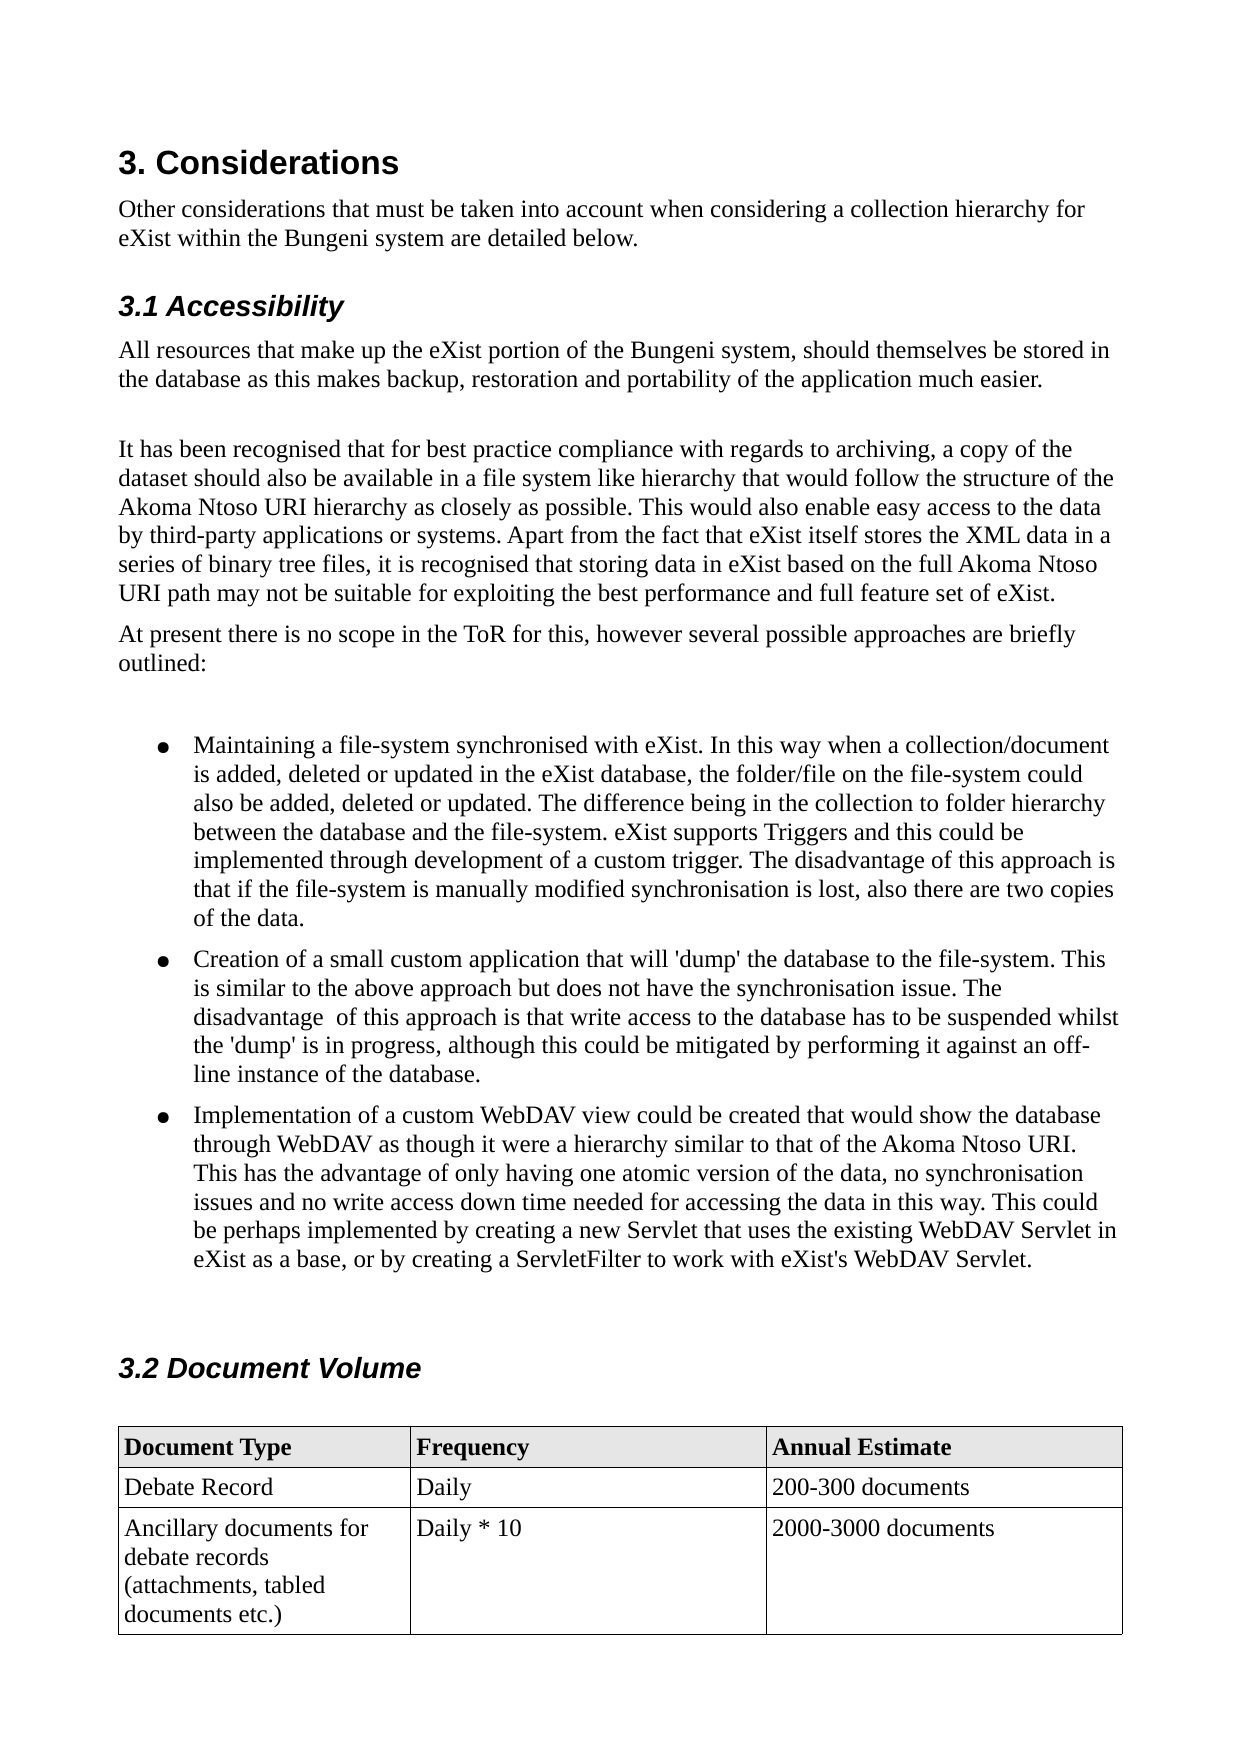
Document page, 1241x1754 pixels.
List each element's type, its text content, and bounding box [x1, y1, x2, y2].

table_cell 2000-3000 documents [767, 1508, 1122, 1633]
text Other considerations that must be taken into account when considering a collection hierarchy for eXist within the Bungeni system are detailed below. [118, 194, 1122, 252]
subtitle 3. Considerations [118, 143, 1122, 182]
table_cell Daily * 10 [411, 1508, 766, 1633]
text At present there is no scope in the ToR for this, however several possible approaches are briefly outlined: [118, 619, 1122, 677]
table_cell Daily [411, 1468, 766, 1507]
table_header Document Type [119, 1427, 410, 1467]
table_cell Ancillary documents for debate records (attachments, tabled documents etc.) [119, 1508, 410, 1633]
table_cell 200-300 documents [767, 1468, 1122, 1507]
subtitle 3.2 Document Volume [118, 1352, 1122, 1385]
list Creation of a small custom application that will 'dump' the database to the file-system. This is similar to the above approach but does not have the synchronisation issue. The disadvantage of this approach is that write access to the database has to be suspended whilst the 'dump' is in progress, although this could be mitigated by performing it against an off-line instance of the database. [156, 944, 1122, 1088]
table_header Annual Estimate [767, 1427, 1122, 1467]
list Maintaining a file-system synchronised with eXist. In this way when a collection/document is added, deleted or updated in the eXist database, the folder/file on the file-system could also be added, deleted or updated. The difference being in the collection to folder hierarchy between the database and the file-system. eXist supports Triggers and this could be implemented through development of a custom trigger. The disadvantage of this approach is that if the file-system is manually modified synchronisation is lost, also there are two copies of the data. [156, 730, 1122, 932]
list Implementation of a custom WebDAV view could be created that would show the database through WebDAV as though it were a hierarchy similar to that of the Akoma Ntoso URI. This has the advantage of only having one atomic version of the data, no synchronisation issues and no write access down time needed for accessing the data in this way. This could be perhaps implemented by creating a new Servlet that uses the existing WebDAV Servlet in eXist as a base, or by creating a ServletFilter to work with eXist's WebDAV Servlet. [156, 1100, 1122, 1273]
text It has been recognised that for best practice compliance with regards to archiving, a copy of the dataset should also be available in a file system like hierarchy that would follow the structure of the Akoma Ntoso URI hierarchy as closely as possible. This would also enable easy access to the data by third-party applications or systems. Apart from the fact that eXist itself stores the XML data in a series of binary tree files, it is recognised that storing data in eXist based on the full Akoma Ntoso URI path may not be suitable for exploiting the best performance and full feature set of eXist. [118, 434, 1122, 607]
table_header Frequency [411, 1427, 766, 1467]
table_cell Debate Record [119, 1468, 410, 1507]
subtitle 3.1 Accessibility [118, 289, 1122, 323]
text All resources that make up the eXist portion of the Bungeni system, should themselves be stored in the database as this makes backup, restoration and portability of the application much easier. [118, 335, 1122, 422]
